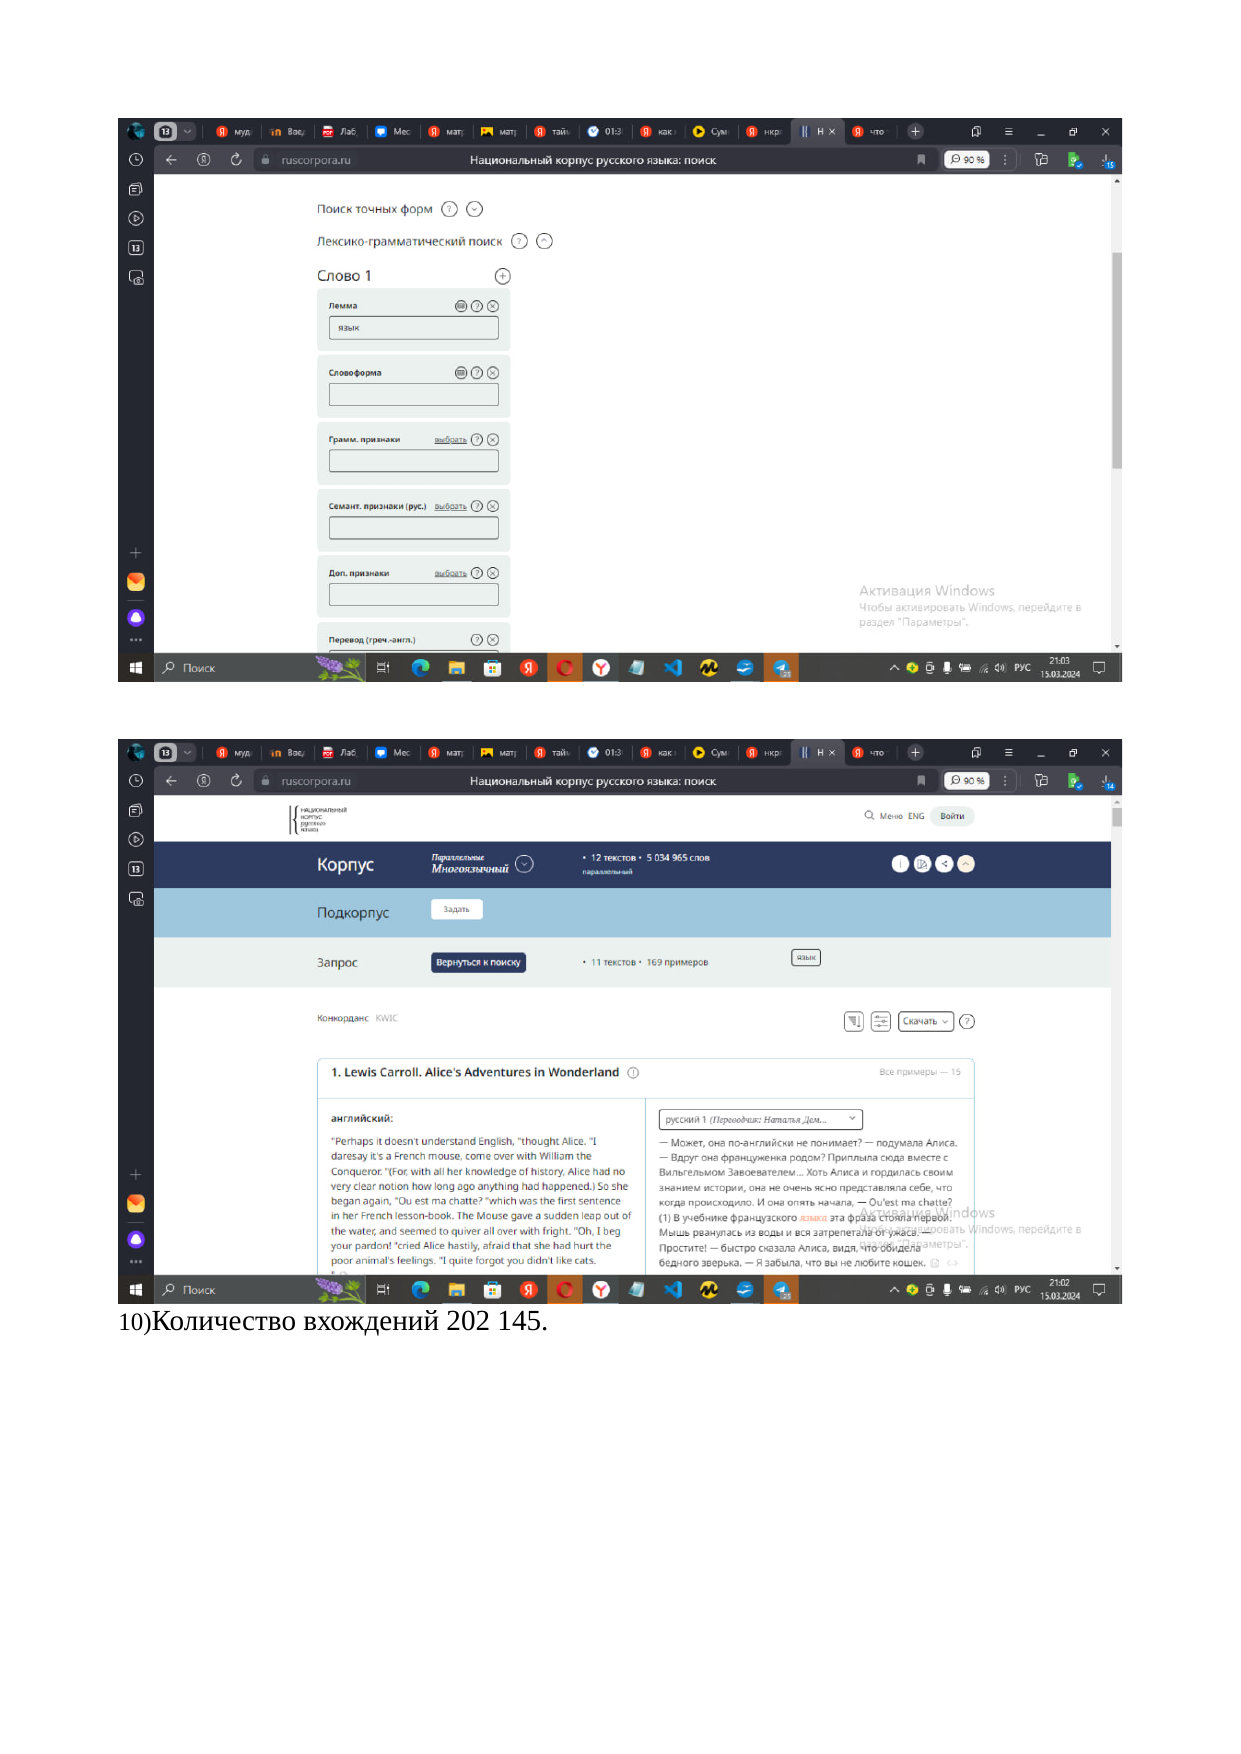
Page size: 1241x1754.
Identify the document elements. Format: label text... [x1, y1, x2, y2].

text 10)Количество вхождений 202 145. [118, 1304, 1122, 1337]
picture [118, 739, 1123, 1304]
picture [118, 118, 1123, 682]
